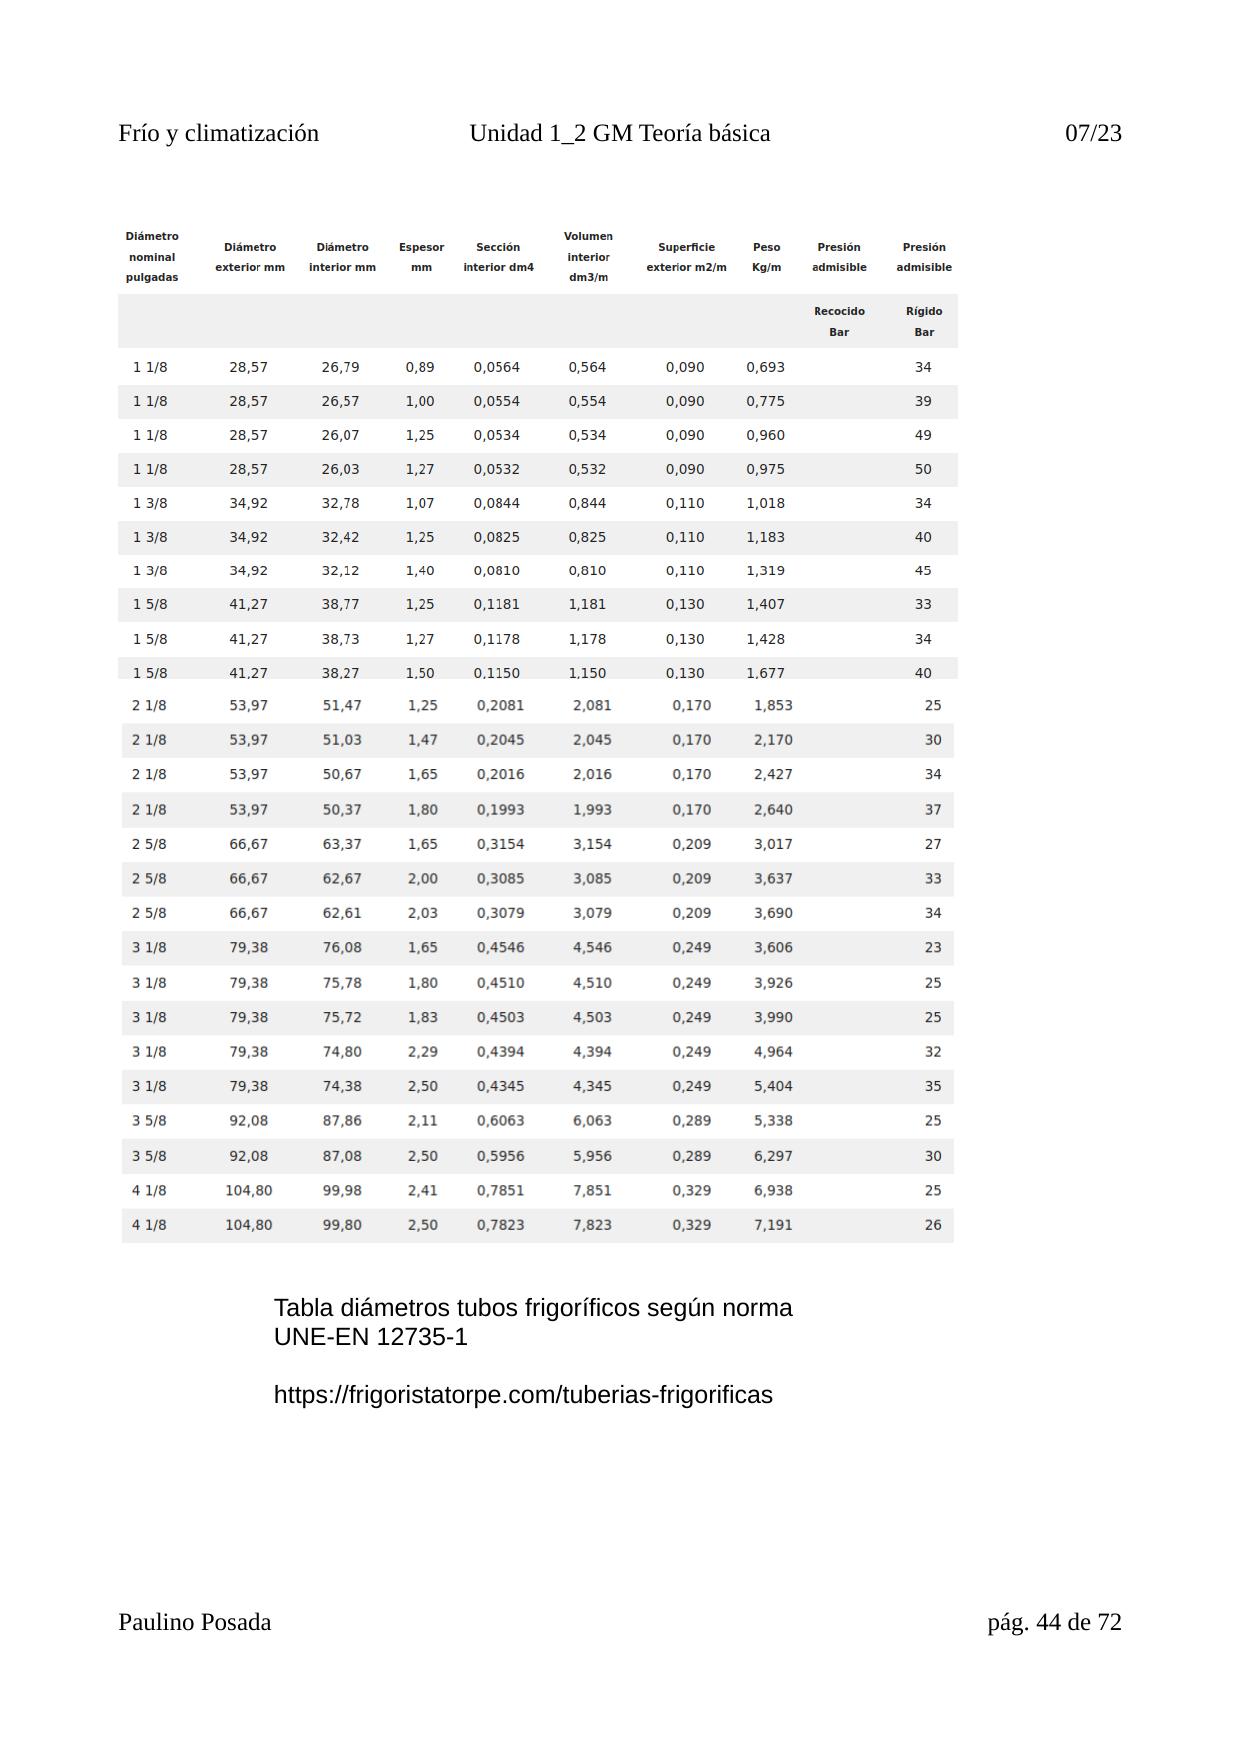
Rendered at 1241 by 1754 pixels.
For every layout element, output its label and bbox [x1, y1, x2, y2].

picture [118, 231, 958, 348]
picture [118, 351, 958, 679]
picture [122, 689, 954, 1244]
